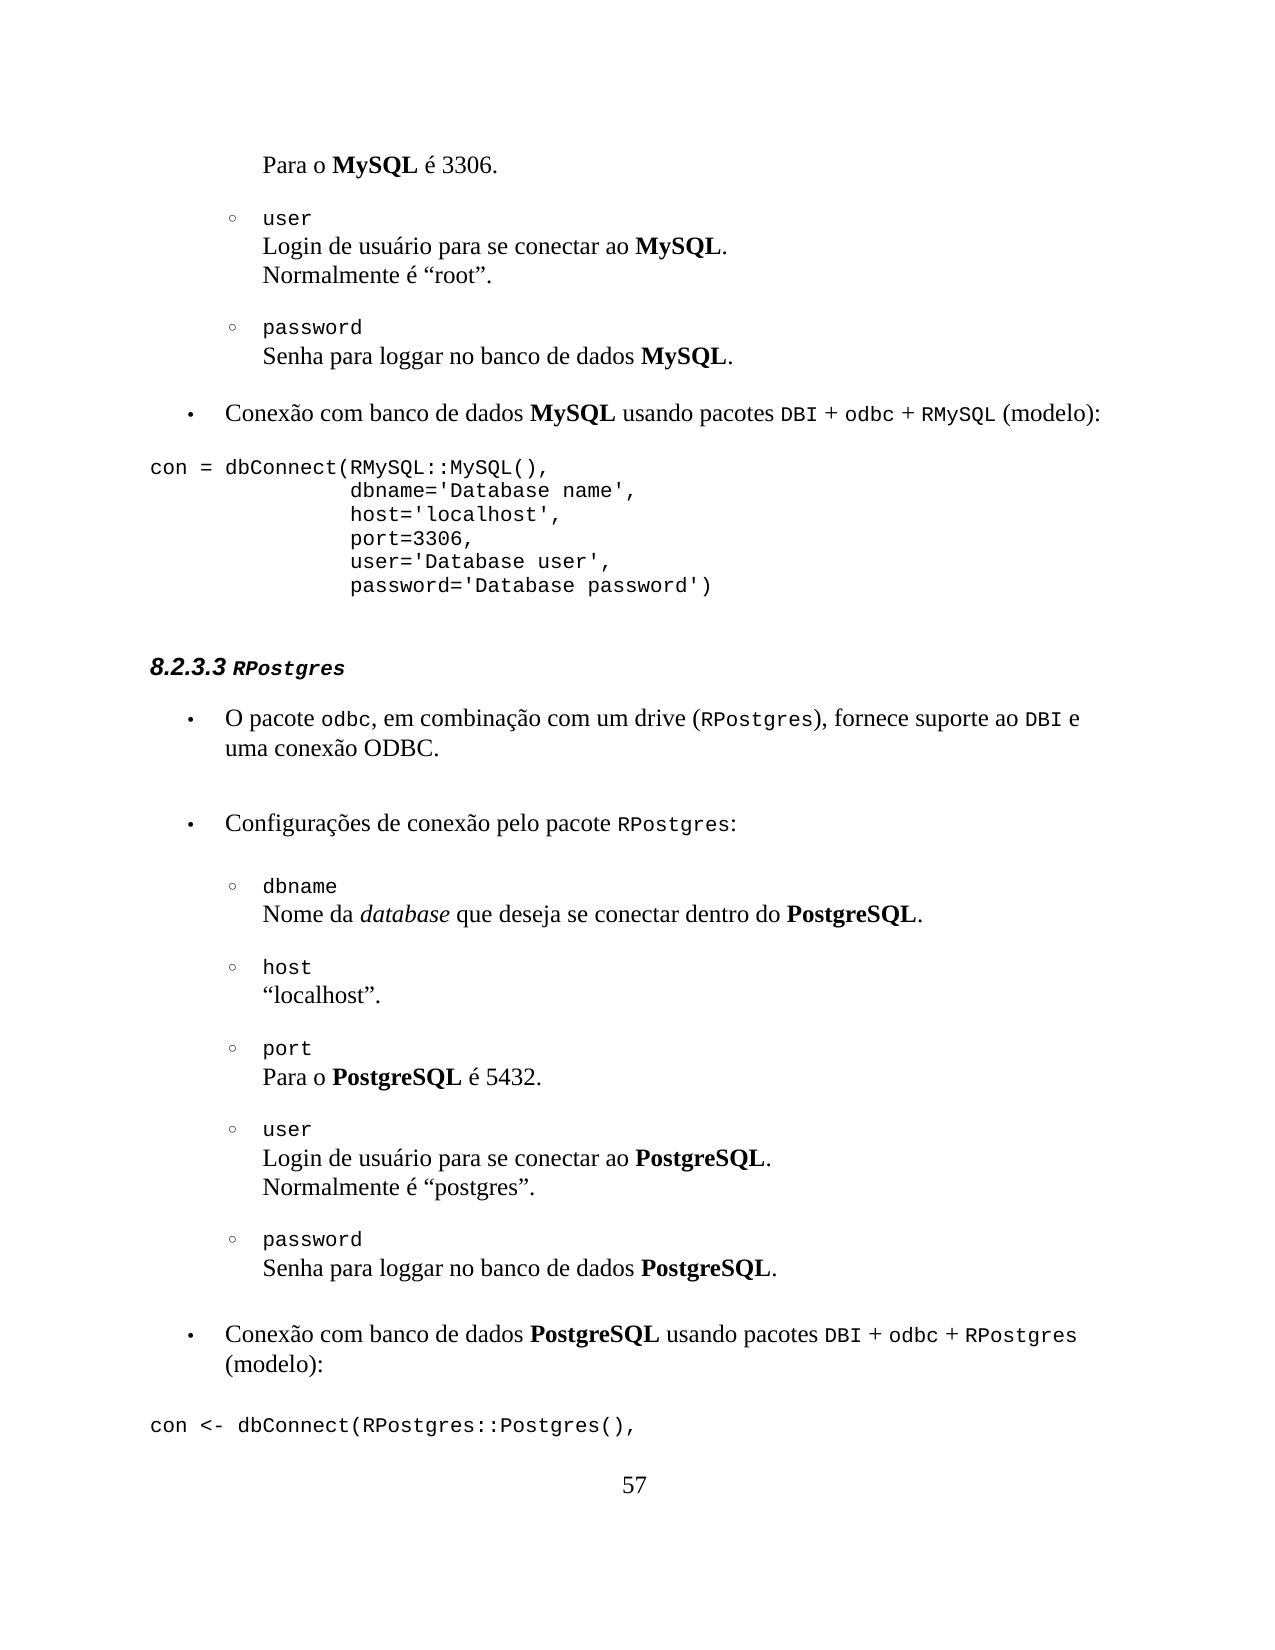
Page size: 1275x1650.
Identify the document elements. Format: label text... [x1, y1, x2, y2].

subtitle 8.2.3.3 RPostgres [150, 652, 1125, 682]
list user Login de usuário para se conectar ao MySQL. Normalmente é “root”. [225, 207, 1125, 317]
text host='localhost', [150, 504, 1125, 528]
list O pacote odbc, em combinação com um drive (RPostgres), fornece suporte ao DBI e uma conexão ODBC. [187, 703, 1125, 791]
list Conexão com banco de dados MySQL usando pacotes DBI + odbc + RMySQL (modelo): [187, 398, 1125, 457]
text user='Database user', [150, 551, 1125, 575]
list host “localhost”. [225, 957, 1125, 1038]
text con = dbConnect(RMySQL::MySQL(), [150, 457, 1125, 481]
text con <- dbConnect(RPostgres::Postgres(), [150, 1415, 1125, 1439]
list password Senha para loggar no banco de dados PostgreSQL. [225, 1229, 1125, 1310]
list port Para o PostgreSQL é 5432. [225, 1038, 1125, 1119]
list Configurações de conexão pelo pacote RPostgres: [187, 808, 1125, 867]
text dbname='Database name', [150, 481, 1125, 504]
text port=3306, [150, 528, 1125, 551]
list port Para o MySQL é 3306. [225, 150, 1125, 207]
text password='Database password') [150, 575, 1125, 599]
list password Senha para loggar no banco de dados MySQL. [225, 317, 1125, 398]
list user Login de usuário para se conectar ao PostgreSQL. Normalmente é “postgres”. [225, 1119, 1125, 1229]
list Conexão com banco de dados PostgreSQL usando pacotes DBI + odbc + RPostgres (modelo): [187, 1319, 1125, 1406]
list dbname Nome da database que deseja se conectar dentro do PostgreSQL. [225, 876, 1125, 957]
